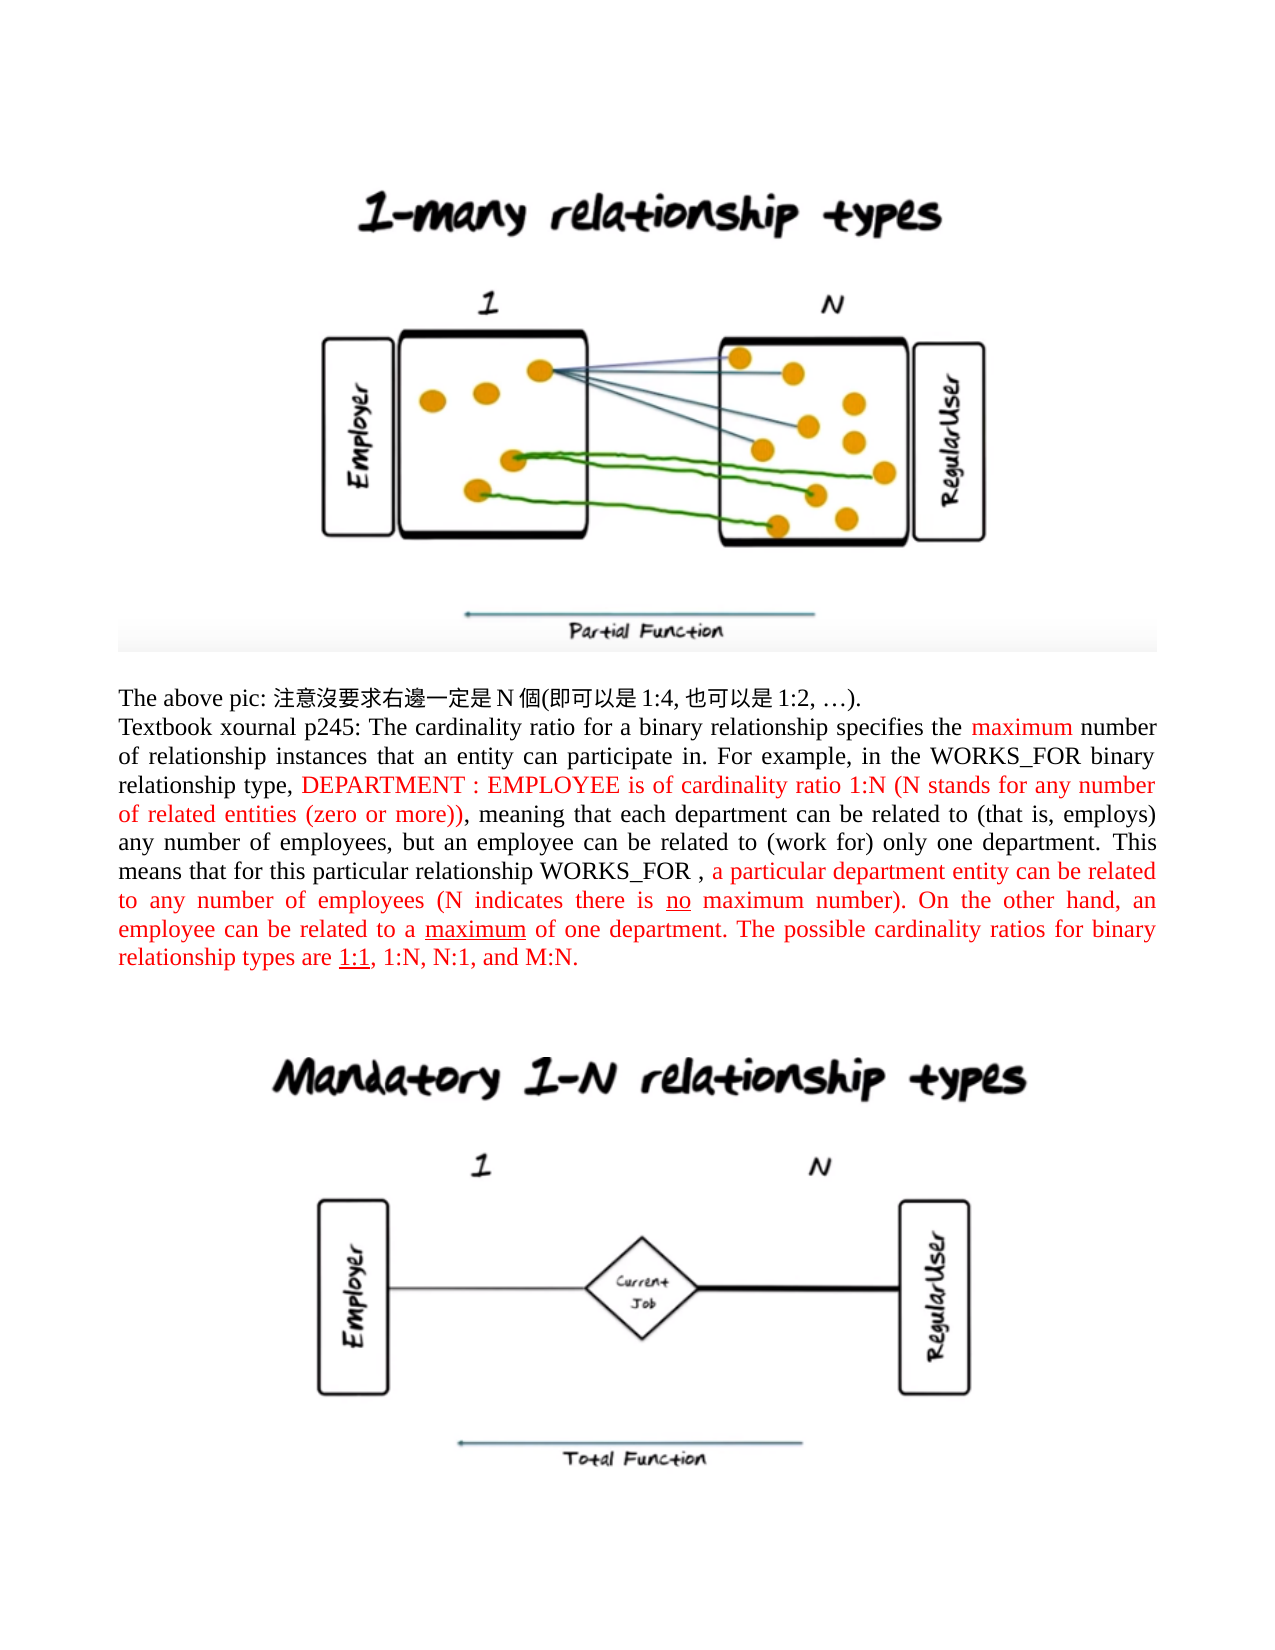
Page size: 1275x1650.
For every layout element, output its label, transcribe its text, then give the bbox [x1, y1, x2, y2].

picture [118, 175, 1157, 652]
text Textbook xournal p245: The cardinality ratio for a binary relationship specifies the maximum number of relationship instances that an entity can participate in. For example, in the WORKS_FOR binary relationship type, DEPARTMENT : EMPLOYEE is of cardinality ratio 1:N (N stands for any number of related entities (zero or more)), meaning that each department can be related to (that is, employs) any number of employees, but an employee can be related to (work for) only one department. This means that for this particular relationship WORKS_FOR , a particular department entity can be related to any number of employees (N indicates there is no maximum number). On the other hand, an employee can be related to a maximum of one department. The possible cardinality ratios for binary relationship types are 1:1, 1:N, N:1, and M:N. [118, 712, 1157, 971]
text The above pic: 注意沒要求右邊一定是N個(即可以是1:4, 也可以是1:2, …). [118, 681, 1157, 712]
picture [118, 1057, 1157, 1475]
